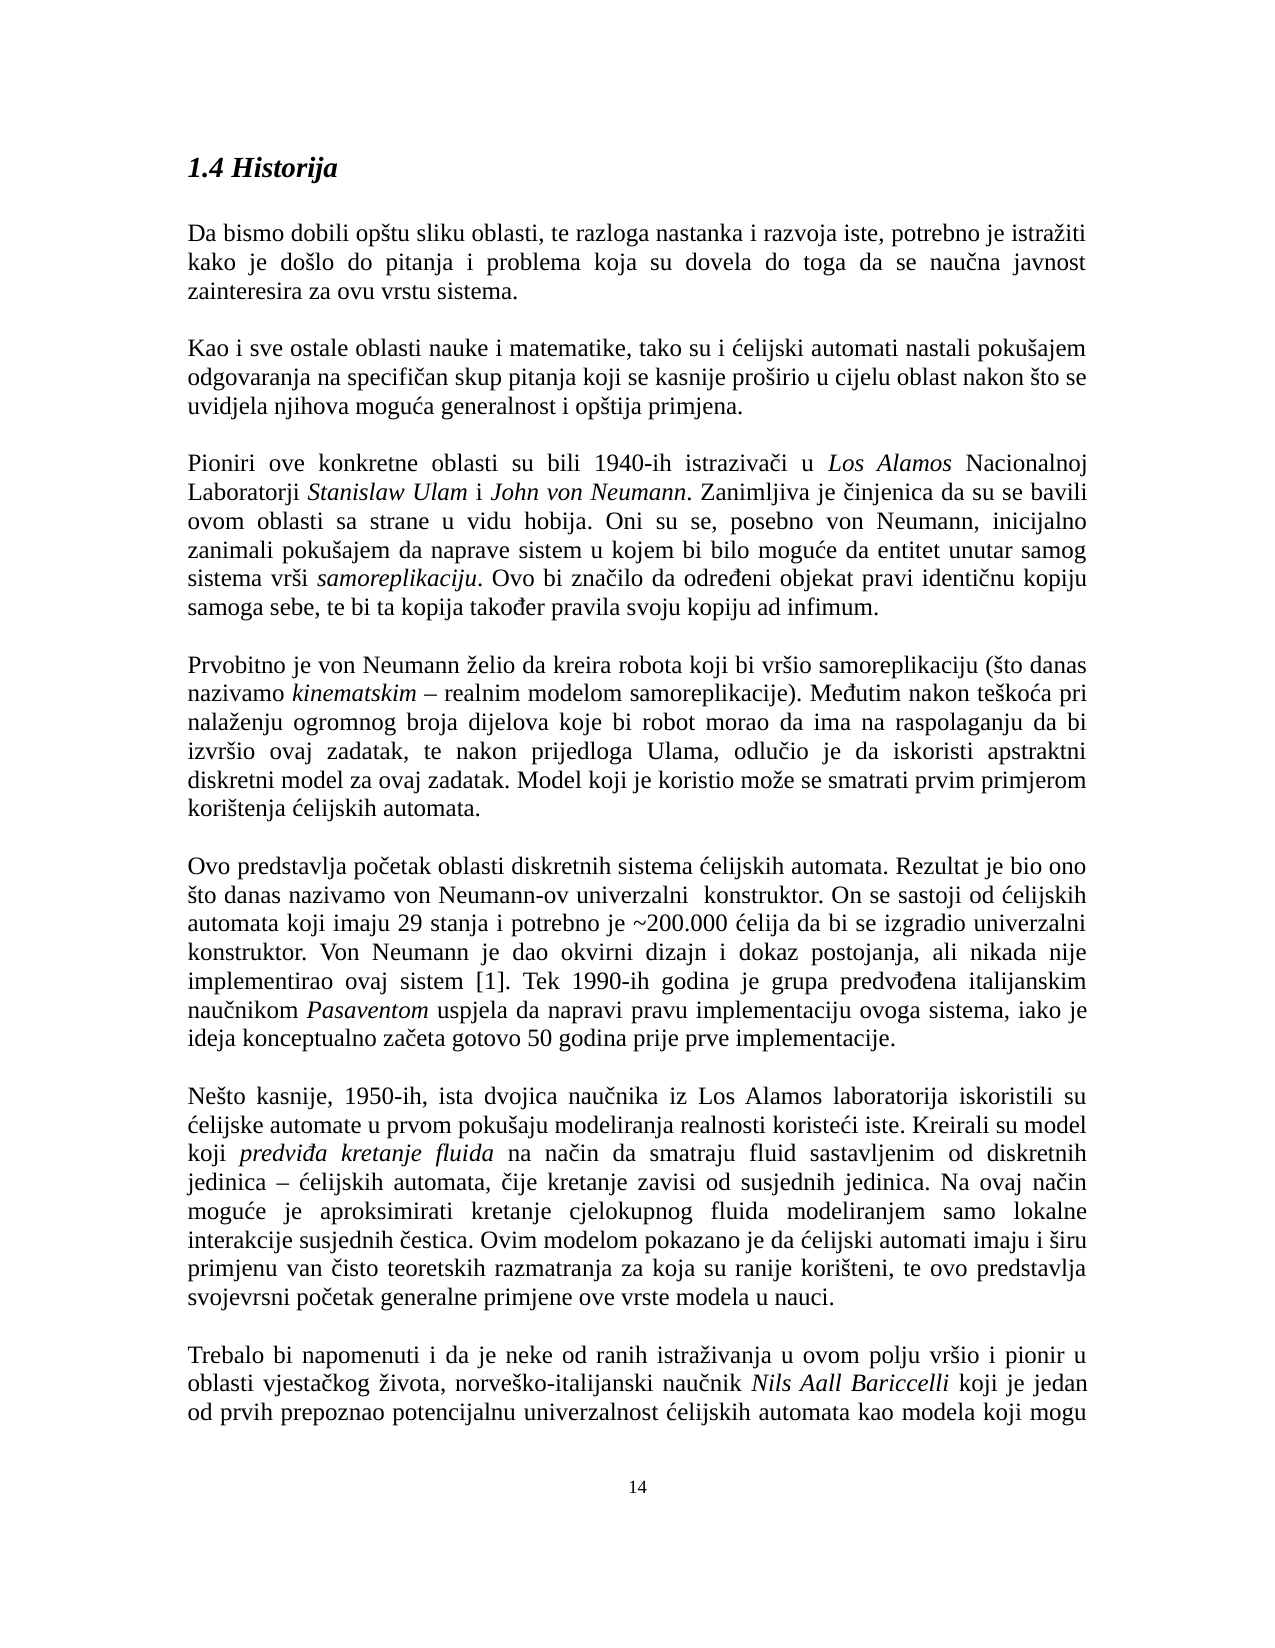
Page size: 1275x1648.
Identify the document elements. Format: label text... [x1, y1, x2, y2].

text Kao i sve ostale oblasti nauke i matematike, tako su i ćelijski automati nastali pokušajem odgovaranja na specifičan skup pitanja koji se kasnije proširio u cijelu oblast nakon što se uvidjela njihova moguća generalnost i opštija primjena. [187, 333, 1088, 420]
text Nešto kasnije, 1950-ih, ista dvojica naučnika iz Los Alamos laboratorija iskoristili su ćelijske automate u prvom pokušaju modeliranja realnosti koristeći iste. Kreirali su model koji predviđa kretanje fluida na način da smatraju fluid sastavljenim od diskretnih jedinica – ćelijskih automata, čije kretanje zavisi od susjednih jedinica. Na ovaj način moguće je aproksimirati kretanje cjelokupnog fluida modeliranjem samo lokalne interakcije susjednih čestica. Ovim modelom pokazano je da ćelijski automati imaju i širu primjenu van čisto teoretskih razmatranja za koja su ranije korišteni, te ovo predstavlja svojevrsni početak generalne primjene ove vrste modela u nauci. [187, 1081, 1088, 1311]
text Ovo predstavlja početak oblasti diskretnih sistema ćelijskih automata. Rezultat je bio ono što danas nazivamo von Neumann-ov univerzalni konstruktor. On se sastoji od ćelijskih automata koji imaju 29 stanja i potrebno je ~200.000 ćelija da bi se izgradio univerzalni konstruktor. Von Neumann je dao okvirni dizajn i dokaz postojanja, ali nikada nije implementirao ovaj sistem [1]. Tek 1990-ih godina je grupa predvođena italijanskim naučnikom Pasaventom uspjela da napravi pravu implementaciju ovoga sistema, iako je ideja konceptualno začeta gotovo 50 godina prije prve implementacije. [187, 851, 1088, 1052]
text Pioniri ove konkretne oblasti su bili 1940-ih istrazivači u Los Alamos Nacionalnoj Laboratorji Stanislaw Ulam i John von Neumann. Zanimljiva je činjenica da su se bavili ovom oblasti sa strane u vidu hobija. Oni su se, posebno von Neumann, inicijalno zanimali pokušajem da naprave sistem u kojem bi bilo moguće da entitet unutar samog sistema vrši samoreplikaciju. Ovo bi značilo da određeni objekat pravi identičnu kopiju samoga sebe, te bi ta kopija također pravila svoju kopiju ad infimum. [187, 448, 1088, 621]
text Da bismo dobili opštu sliku oblasti, te razloga nastanka i razvoja iste, potrebno je istražiti kako je došlo do pitanja i problema koja su dovela do toga da se naučna javnost zainteresira za ovu vrstu sistema. [187, 218, 1088, 305]
text Trebalo bi napomenuti i da je neke od ranih istraživanja u ovom polju vršio i pionir u oblasti vjestačkog života, norveško-italijanski naučnik Nils Aall Bariccelli koji je jedan od prvih prepoznao potencijalnu univerzalnost ćelijskih automata kao modela koji mogu [187, 1340, 1088, 1426]
text Prvobitno je von Neumann želio da kreira robota koji bi vršio samoreplikaciju (što danas nazivamo kinematskim – realnim modelom samoreplikacije). Međutim nakon teškoća pri nalaženju ogromnog broja dijelova koje bi robot morao da ima na raspolaganju da bi izvršio ovaj zadatak, te nakon prijedloga Ulama, odlučio je da iskoristi apstraktni diskretni model za ovaj zadatak. Model koji je koristio može se smatrati prvim primjerom korištenja ćelijskih automata. [187, 650, 1088, 822]
subtitle 1.4 Historija [187, 150, 1088, 183]
